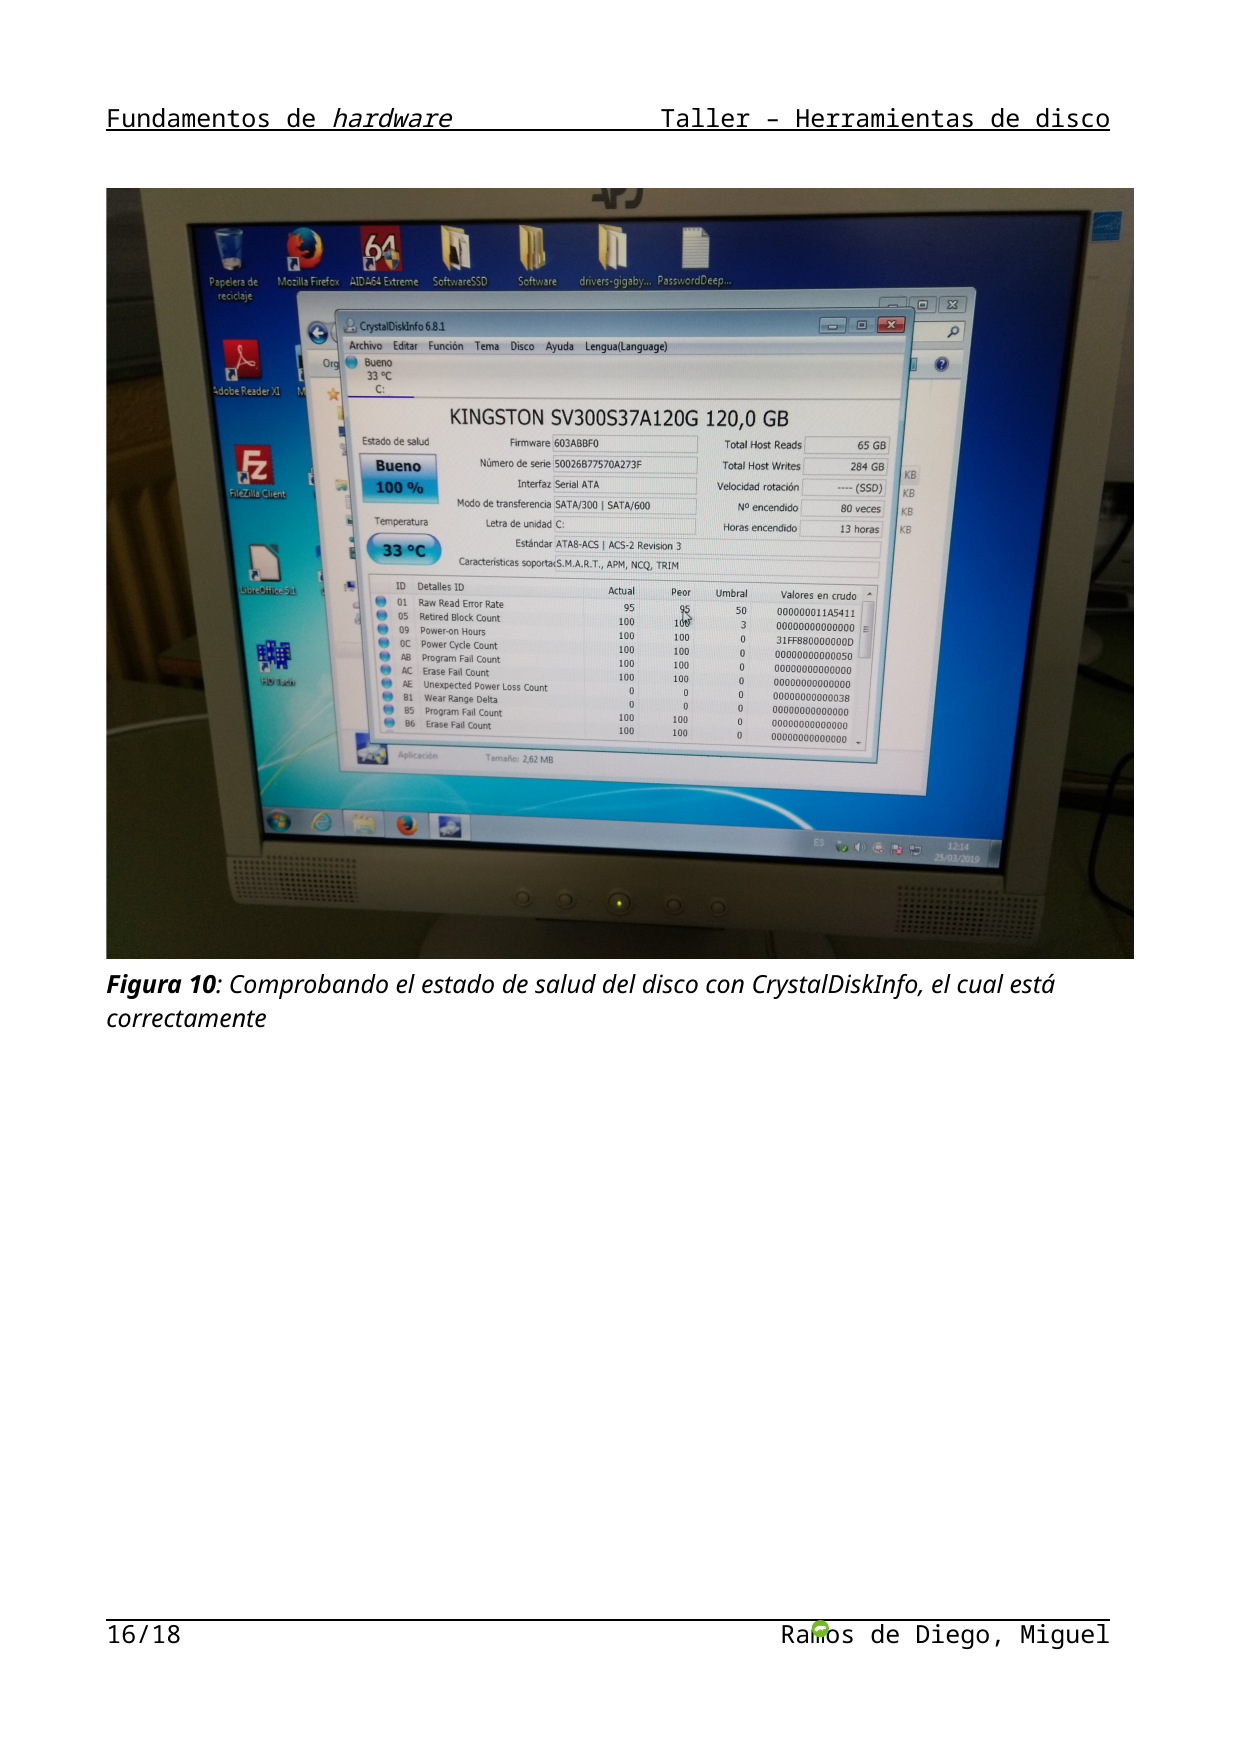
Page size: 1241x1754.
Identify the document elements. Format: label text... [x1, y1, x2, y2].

text Figura 10: Comprobando el estado de salud del disco con CrystalDiskInfo, el cual está correctamente [106, 959, 1134, 1034]
picture [106, 188, 1134, 959]
